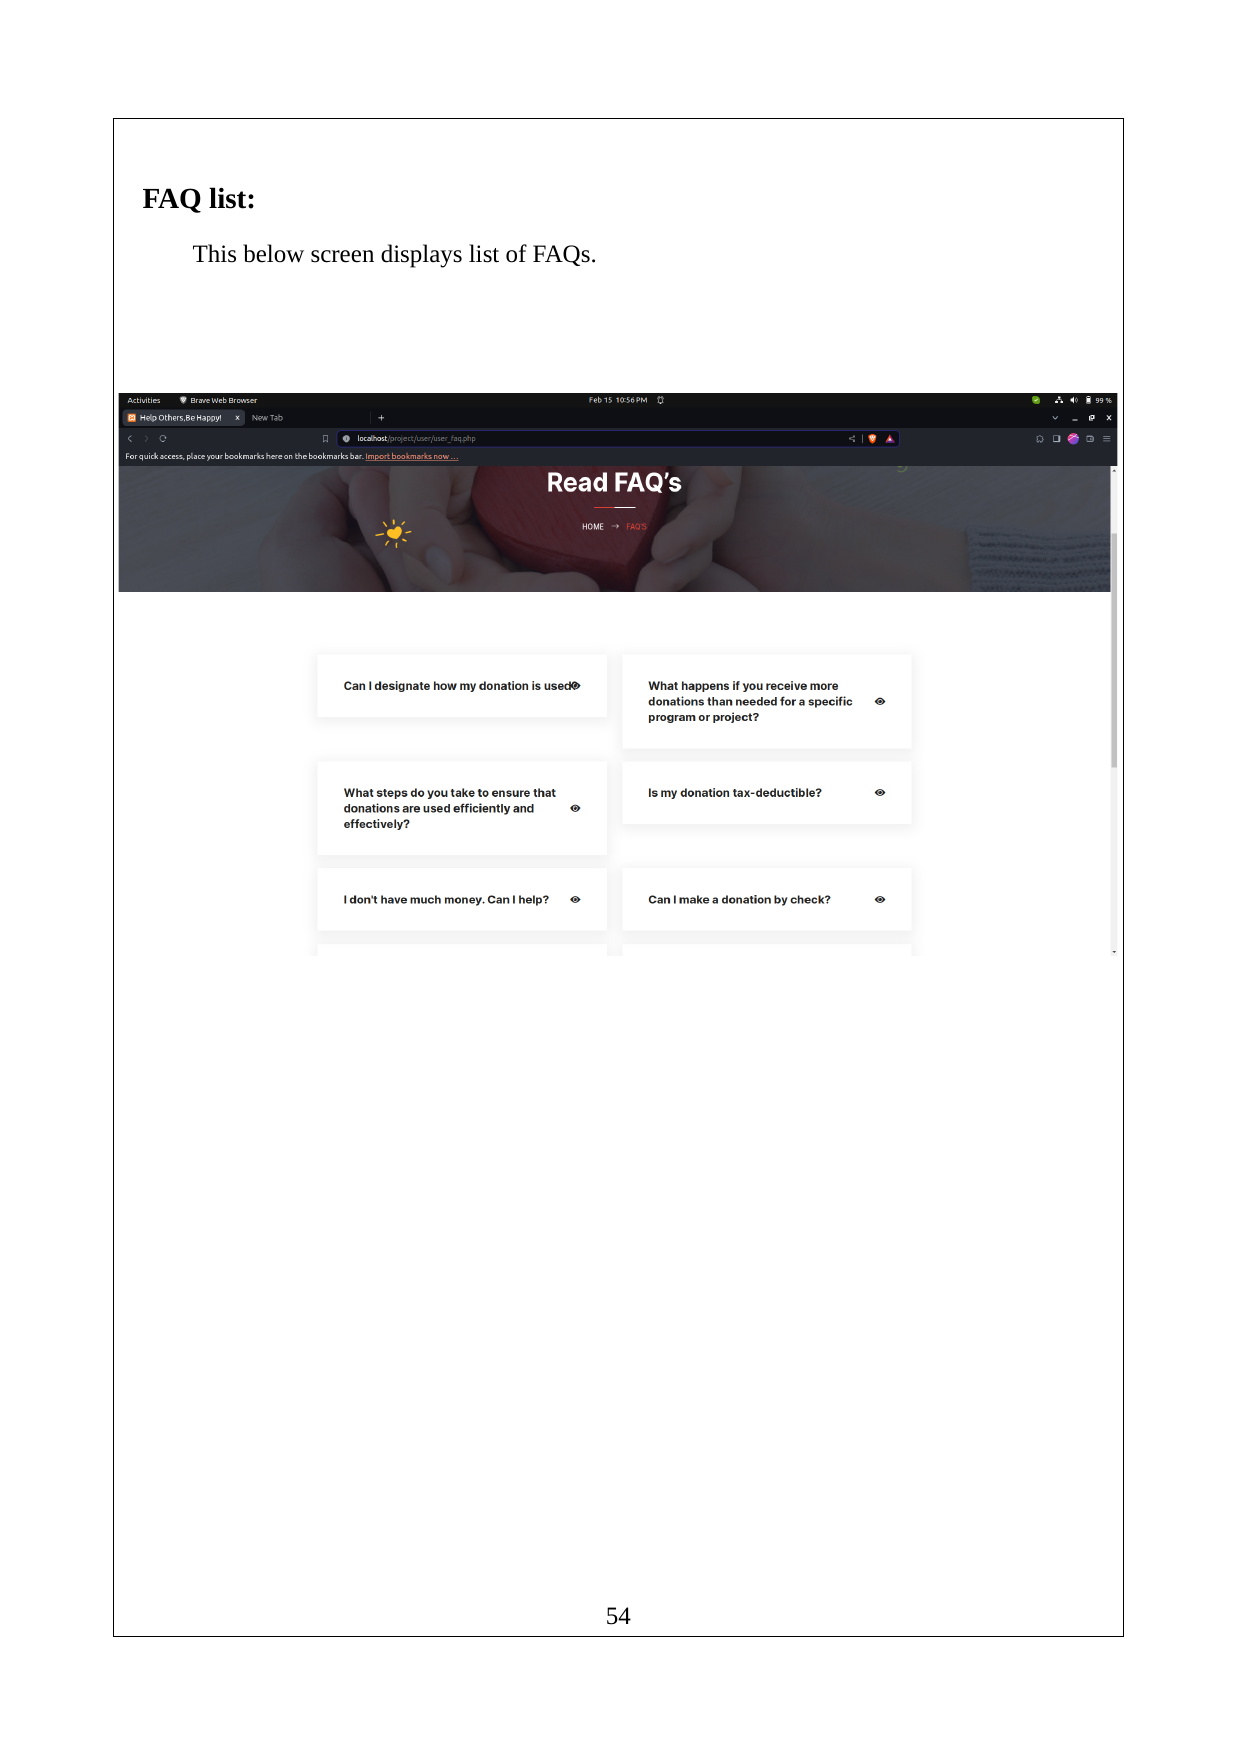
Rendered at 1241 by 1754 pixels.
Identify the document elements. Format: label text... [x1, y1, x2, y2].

text FAQ list: [142, 181, 1094, 215]
picture [118, 393, 1118, 956]
text This below screen displays list of FAQs. [142, 239, 1094, 267]
